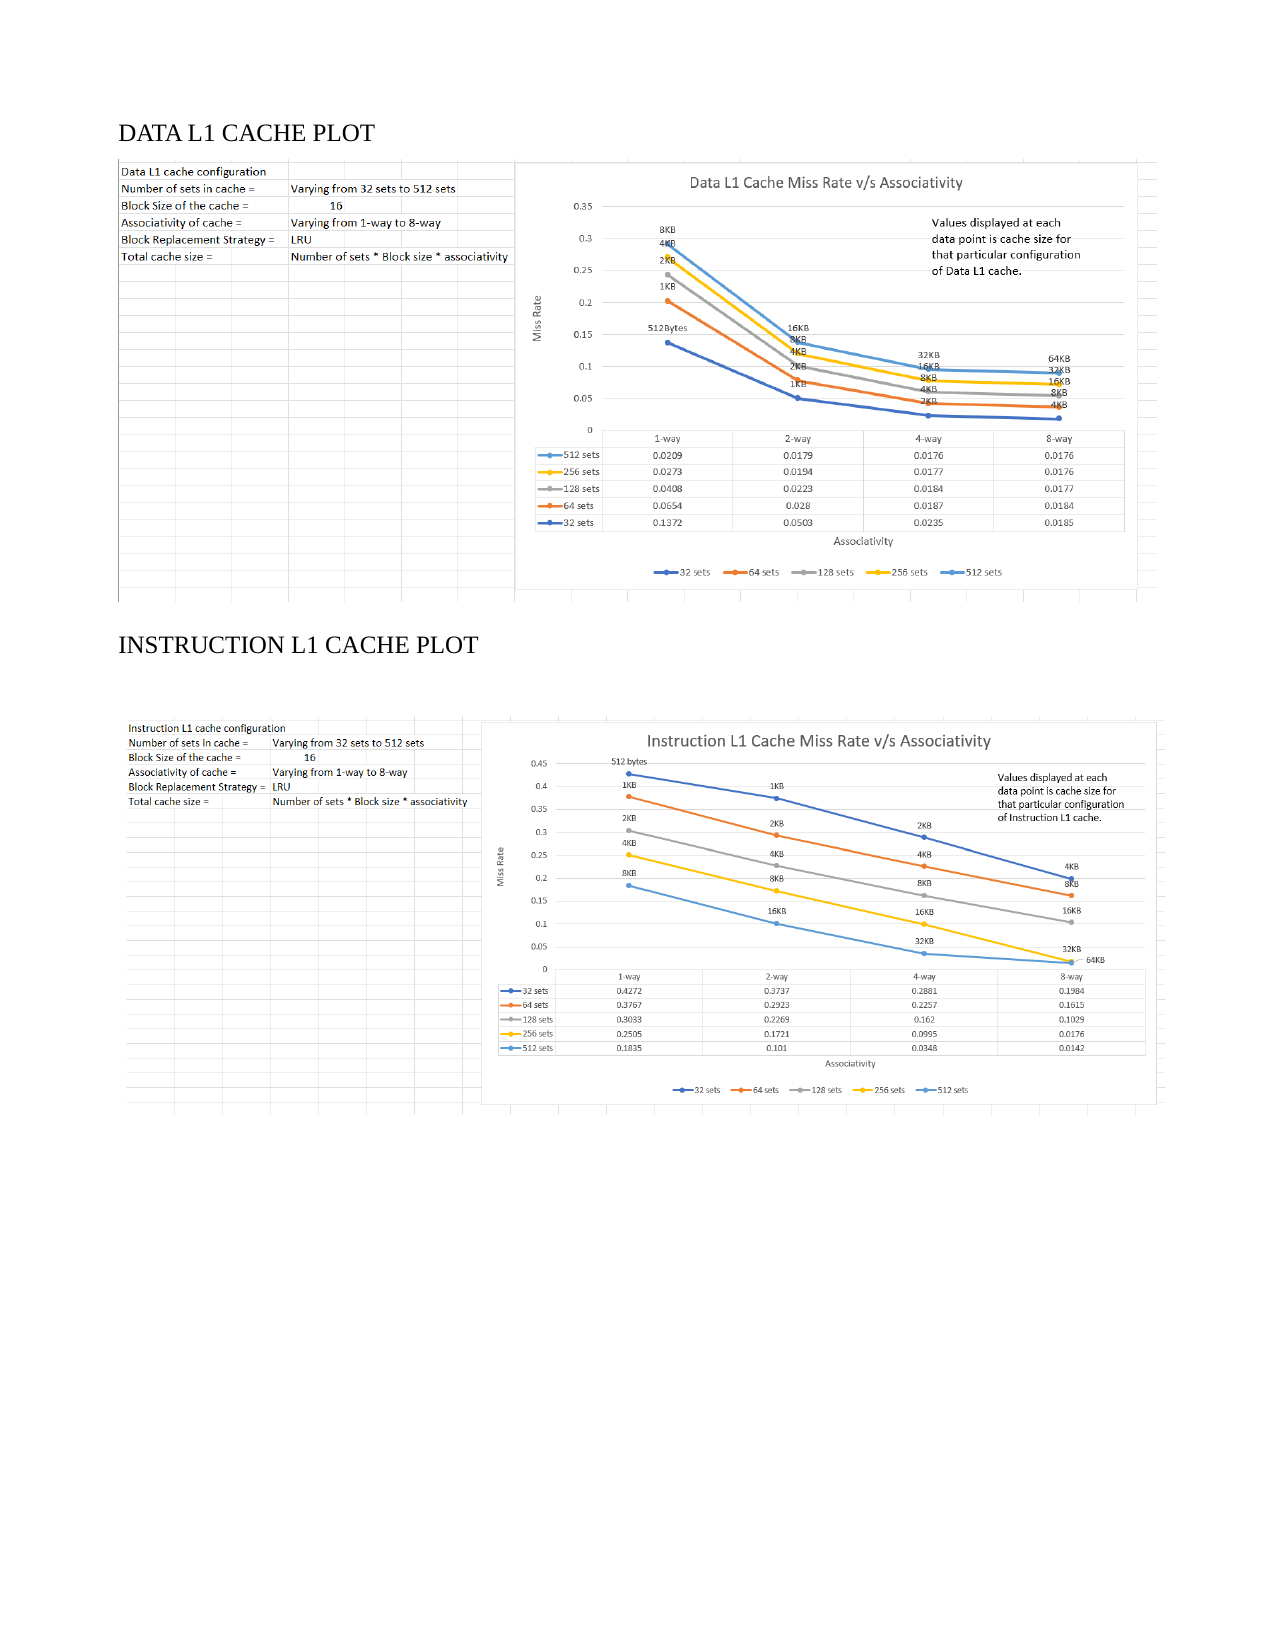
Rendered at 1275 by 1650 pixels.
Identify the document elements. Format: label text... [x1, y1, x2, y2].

text DATA L1 CACHE PLOT [118, 118, 1157, 159]
picture [126, 716, 1166, 1115]
picture [118, 159, 1157, 602]
text INSTRUCTION L1 CACHE PLOT [118, 602, 1157, 1517]
